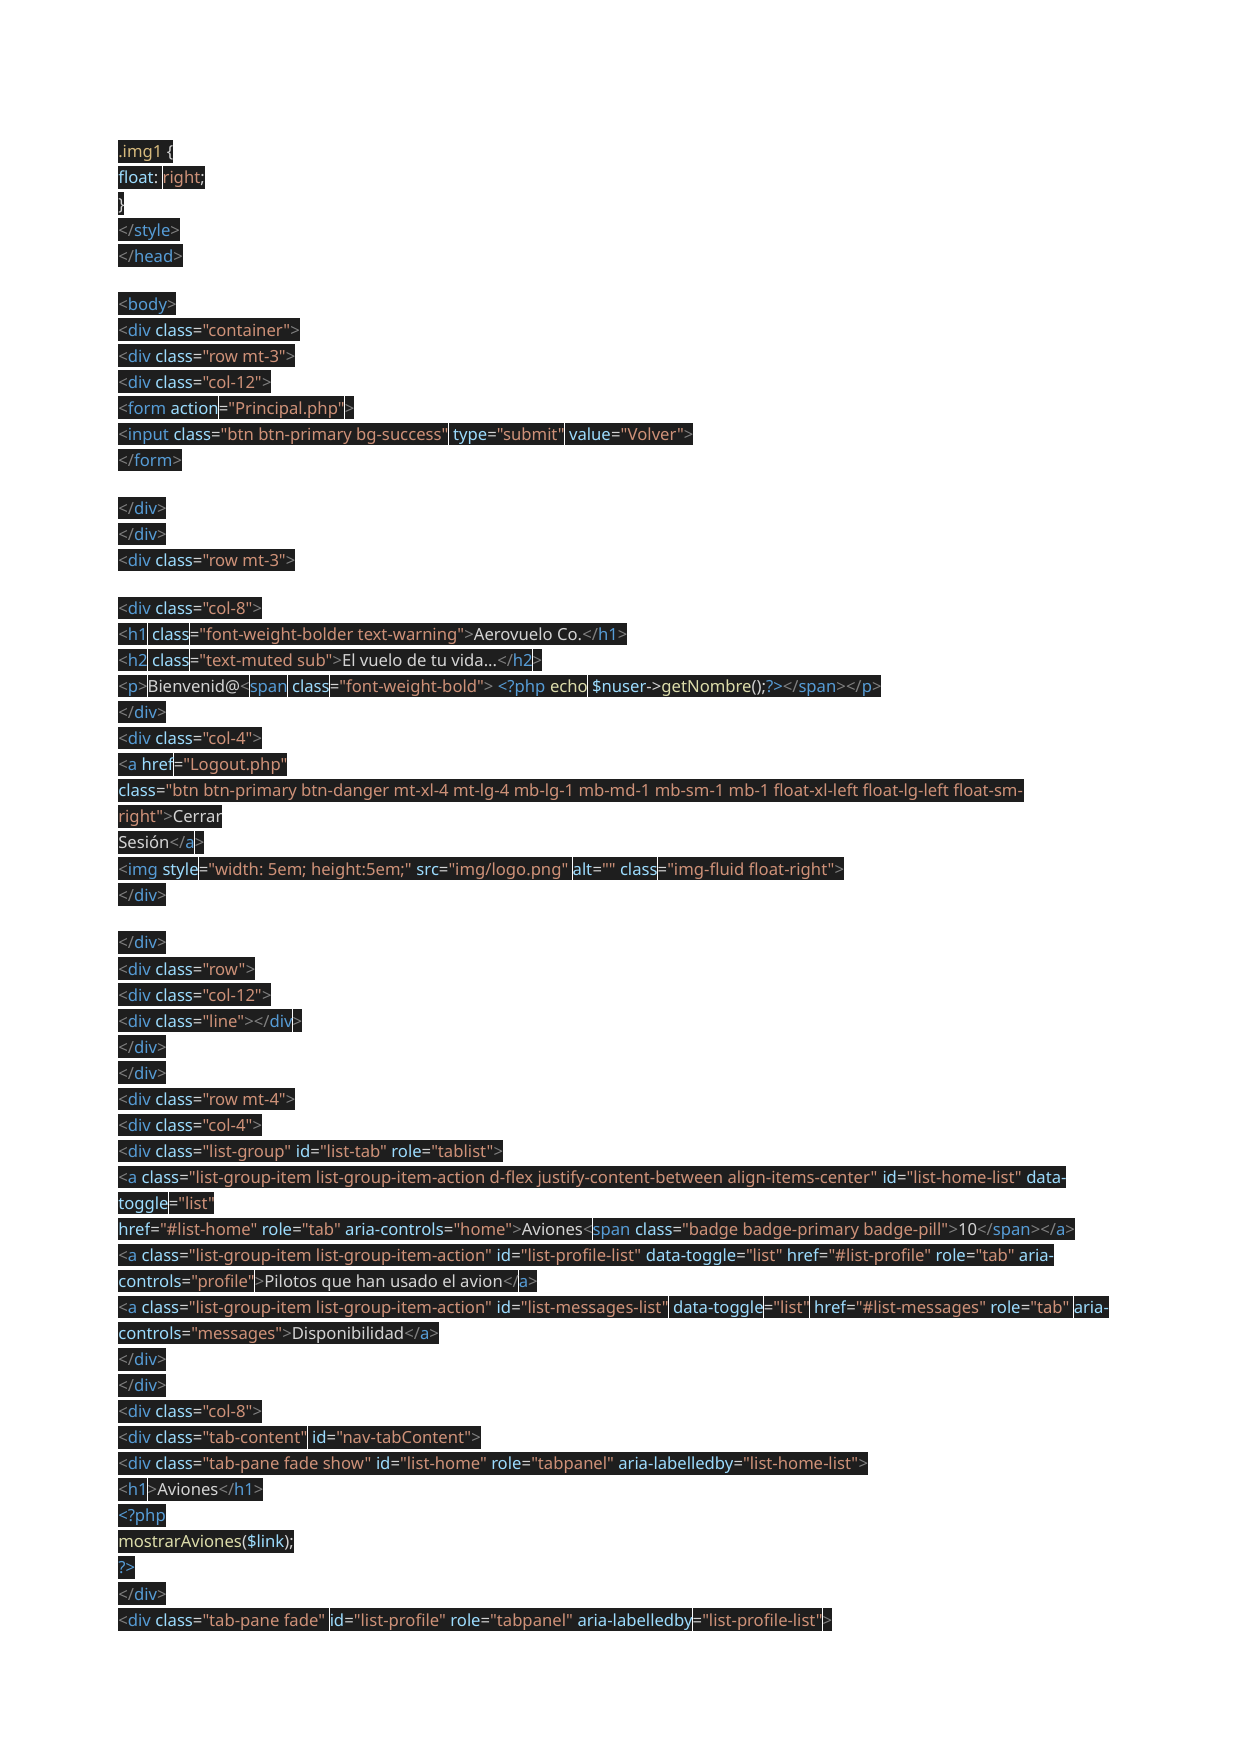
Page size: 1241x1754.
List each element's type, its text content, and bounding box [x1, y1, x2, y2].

text <h1 class="font-weight-bolder text-warning">Aerovuelo Co.</h1> [118, 623, 1122, 645]
text </form> [118, 448, 1122, 471]
text </div> [118, 1061, 1122, 1084]
text <div class="tab-content" id="nav-tabContent"> [118, 1426, 1122, 1449]
text <a class="list-group-item list-group-item-action" id="list-messages-list" data-toggle="list" href="#list-messages" role="tab" aria-controls="messages">Disponibilidad</a> [118, 1296, 1122, 1344]
text <a class="list-group-item list-group-item-action d-flex justify-content-between align-items-center" id="list-home-list" data-toggle="list" [118, 1166, 1122, 1214]
text ?> [118, 1556, 1122, 1579]
text float: right; [118, 166, 1122, 189]
text </div> [118, 701, 1122, 723]
text <div class="row mt-4"> [118, 1087, 1122, 1110]
text </head> [118, 244, 1122, 267]
text </div> [118, 523, 1122, 545]
text <div class="container"> [118, 318, 1122, 341]
text </div> [118, 931, 1122, 954]
text </div> [118, 1374, 1122, 1397]
text <body> [118, 292, 1122, 315]
text Sesión</a> [118, 831, 1122, 854]
text } [118, 192, 1122, 215]
text <a class="list-group-item list-group-item-action" id="list-profile-list" data-toggle="list" href="#list-profile" role="tab" aria-controls="profile">Pilotos que han usado el avion</a> [118, 1244, 1122, 1292]
text </div> [118, 497, 1122, 519]
text <div class="line"></div> [118, 1009, 1122, 1032]
text <div class="tab-pane fade" id="list-profile" role="tabpanel" aria-labelledby="list-profile-list"> [118, 1608, 1122, 1631]
text </div> [118, 883, 1122, 906]
text <div class="col-8"> [118, 597, 1122, 619]
text <div class="row mt-3"> [118, 549, 1122, 571]
text class="btn btn-primary btn-danger mt-xl-4 mt-lg-4 mb-lg-1 mb-md-1 mb-sm-1 mb-1 float-xl-left float-lg-left float-sm-right">Cerrar [118, 779, 1122, 828]
text <div class="row"> [118, 957, 1122, 980]
text </div> [118, 1348, 1122, 1371]
text </div> [118, 1582, 1122, 1605]
text </div> [118, 1035, 1122, 1058]
text <form action="Principal.php"> [118, 396, 1122, 419]
text href="#list-home" role="tab" aria-controls="home">Aviones<span class="badge badge-primary badge-pill">10</span></a> [118, 1218, 1122, 1240]
text <?php [118, 1504, 1122, 1527]
text .img1 { [118, 140, 1122, 163]
text <h2 class="text-muted sub">El vuelo de tu vida...</h2> [118, 649, 1122, 671]
text <div class="row mt-3"> [118, 344, 1122, 367]
text <img style="width: 5em; height:5em;" src="img/logo.png" alt="" class="img-fluid float-right"> [118, 857, 1122, 880]
text <input class="btn btn-primary bg-success" type="submit" value="Volver"> [118, 422, 1122, 445]
text <div class="col-4"> [118, 1113, 1122, 1136]
text <div class="list-group" id="list-tab" role="tablist"> [118, 1139, 1122, 1162]
text </style> [118, 218, 1122, 241]
text <div class="col-12"> [118, 983, 1122, 1006]
text <div class="col-8"> [118, 1400, 1122, 1423]
text <p>Bienvenid@<span class="font-weight-bold"> <?php echo $nuser->getNombre();?></span></p> [118, 675, 1122, 697]
text <div class="col-4"> [118, 727, 1122, 749]
text <div class="tab-pane fade show" id="list-home" role="tabpanel" aria-labelledby="list-home-list"> [118, 1452, 1122, 1475]
text <h1>Aviones</h1> [118, 1478, 1122, 1501]
text <a href="Logout.php" [118, 753, 1122, 776]
text mostrarAviones($link); [118, 1530, 1122, 1553]
text <div class="col-12"> [118, 370, 1122, 393]
